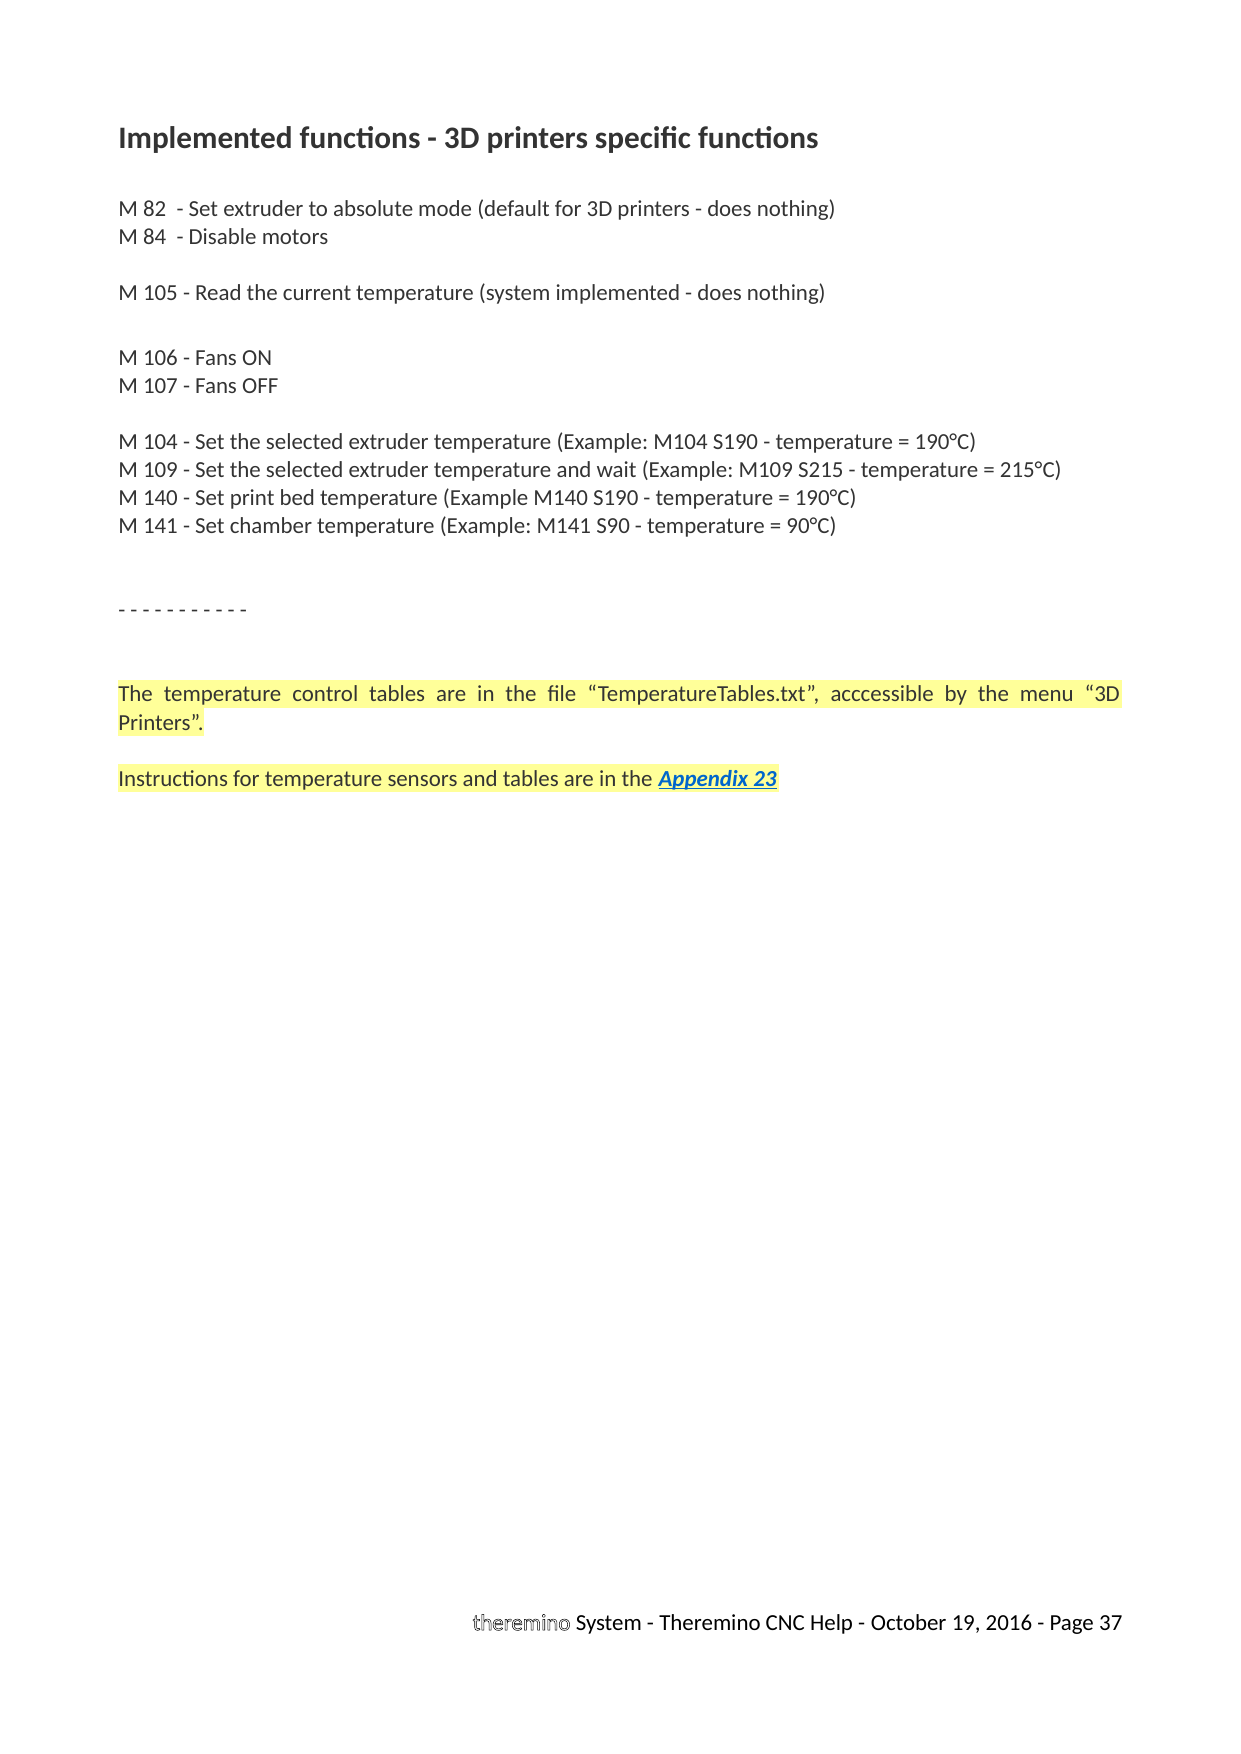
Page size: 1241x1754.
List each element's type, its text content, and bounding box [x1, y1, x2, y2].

text M 141 - Set chamber temperature (Example: M141 S90 - temperature = 90°C) [118, 511, 1122, 539]
text M 104 - Set the selected extruder temperature (Example: M104 S190 - temperature = 190°C) [118, 427, 1122, 455]
text The temperature control tables are in the file “TemperatureTables.txt”, acccessible by the menu “3D Printers”. [118, 679, 1122, 736]
text - - - - - - - - - - - [118, 596, 1122, 623]
text Instructions for temperature sensors and tables are in the Appendix 23 [118, 764, 1122, 792]
text M 140 - Set print bed temperature (Example M140 S190 - temperature = 190°C) [118, 483, 1122, 511]
text M 109 - Set the selected extruder temperature and wait (Example: M109 S215 - temperature = 215°C) [118, 455, 1122, 483]
text M 84 - Disable motors [118, 222, 1122, 250]
text M 106 - Fans ON [118, 343, 1122, 371]
text M 107 - Fans OFF [118, 371, 1122, 399]
text M 82 - Set extruder to absolute mode (default for 3D printers - does nothing) [118, 194, 1122, 222]
text Implemented functions - 3D printers specific functions [118, 118, 1122, 156]
text M 105 - Read the current temperature (system implemented - does nothing) [118, 278, 1122, 306]
